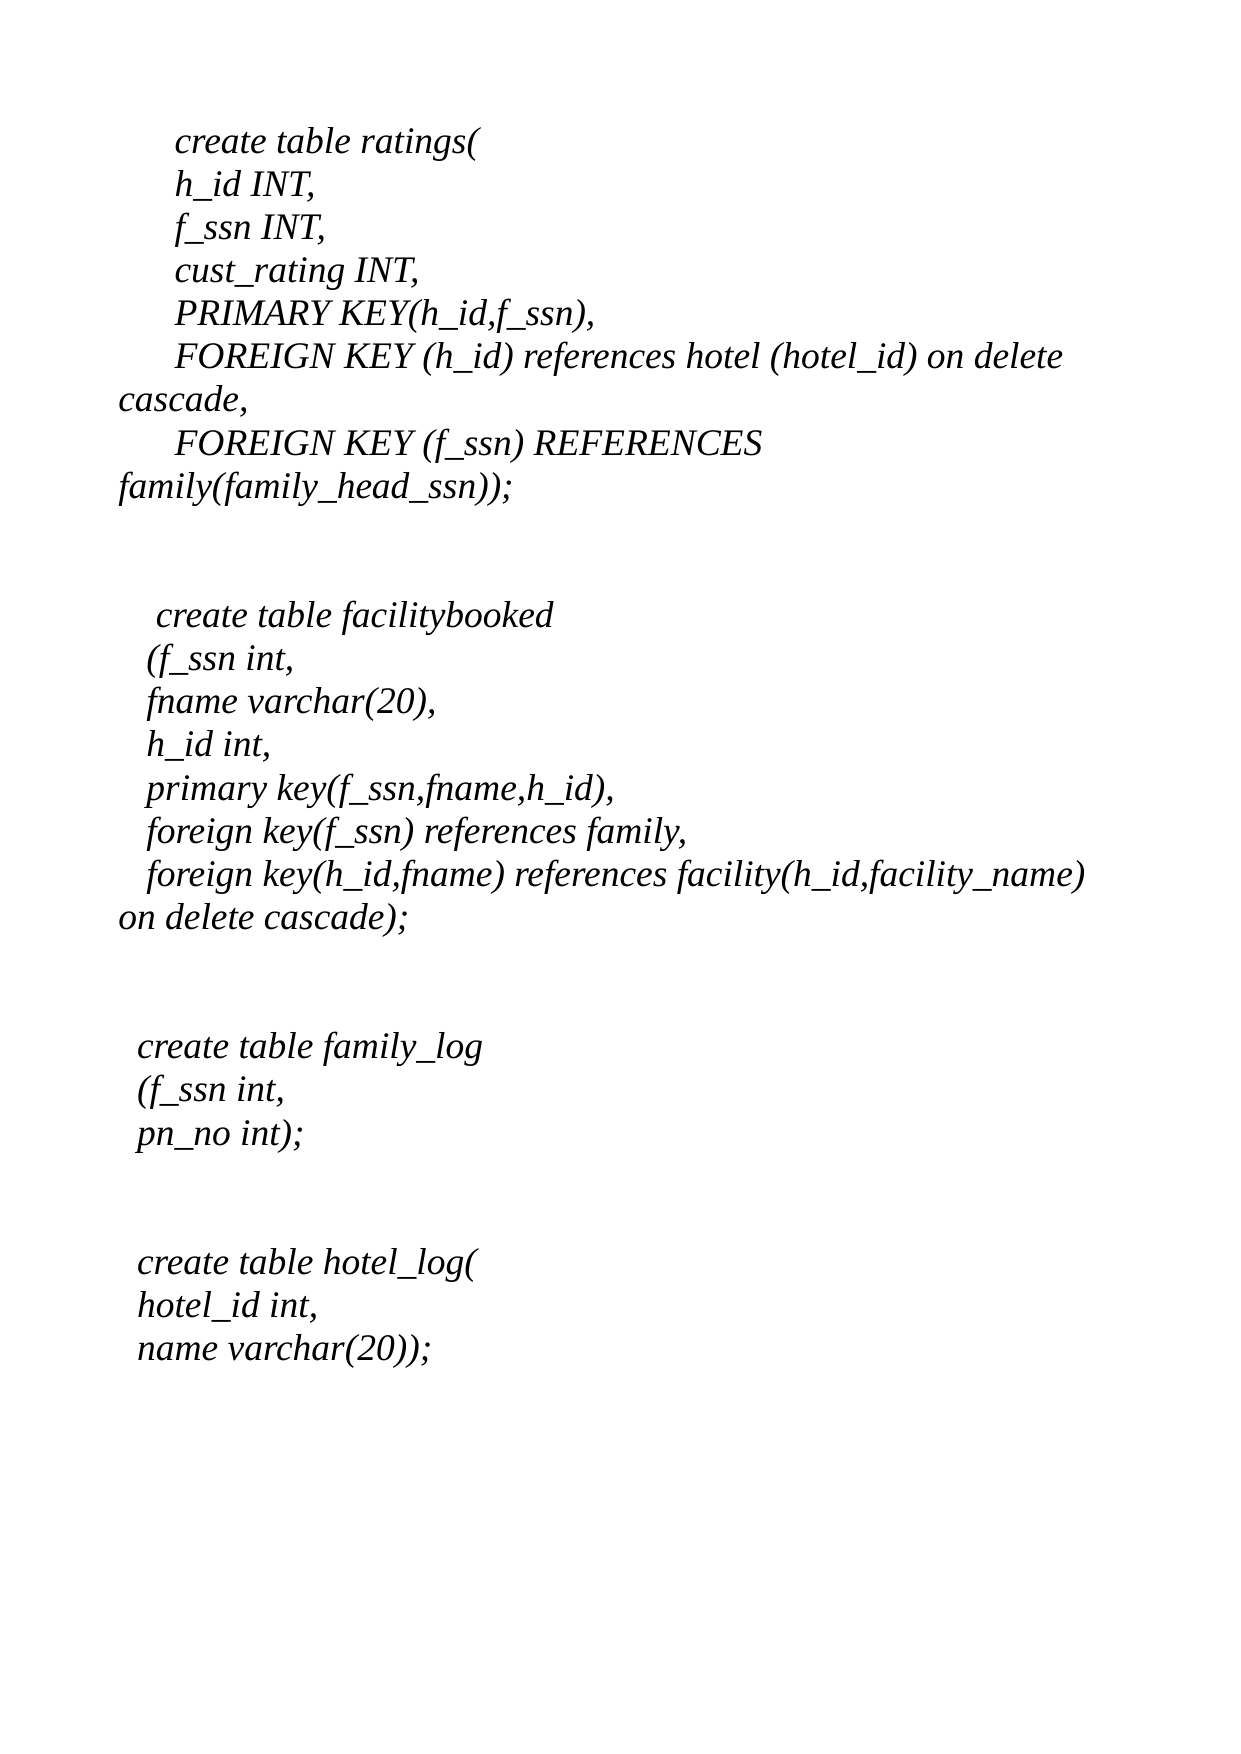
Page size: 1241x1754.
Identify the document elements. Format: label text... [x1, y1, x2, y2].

text FOREIGN KEY (h_id) references hotel (hotel_id) on delete cascade, [118, 334, 1122, 420]
text create table family_log [118, 1024, 1122, 1067]
text name varchar(20)); [118, 1326, 1122, 1369]
text create table ratings( [118, 118, 1122, 161]
text fname varchar(20), [118, 679, 1122, 722]
text create table facilitybooked [118, 592, 1122, 636]
text PRIMARY KEY(h_id,f_ssn), [118, 291, 1122, 334]
text h_id int, [118, 722, 1122, 765]
text h_id INT, [118, 161, 1122, 204]
text (f_ssn int, [118, 636, 1122, 679]
text FOREIGN KEY (f_ssn) REFERENCES family(family_head_ssn)); [118, 420, 1122, 506]
text hotel_id int, [118, 1282, 1122, 1326]
text f_ssn INT, [118, 204, 1122, 247]
text pn_no int); [118, 1110, 1122, 1153]
text cust_rating INT, [118, 247, 1122, 291]
text primary key(f_ssn,fname,h_id), [118, 765, 1122, 808]
text foreign key(f_ssn) references family, [118, 808, 1122, 851]
text create table hotel_log( [118, 1239, 1122, 1282]
text (f_ssn int, [118, 1067, 1122, 1110]
text foreign key(h_id,fname) references facility(h_id,facility_name) on delete cascade); [118, 851, 1122, 937]
